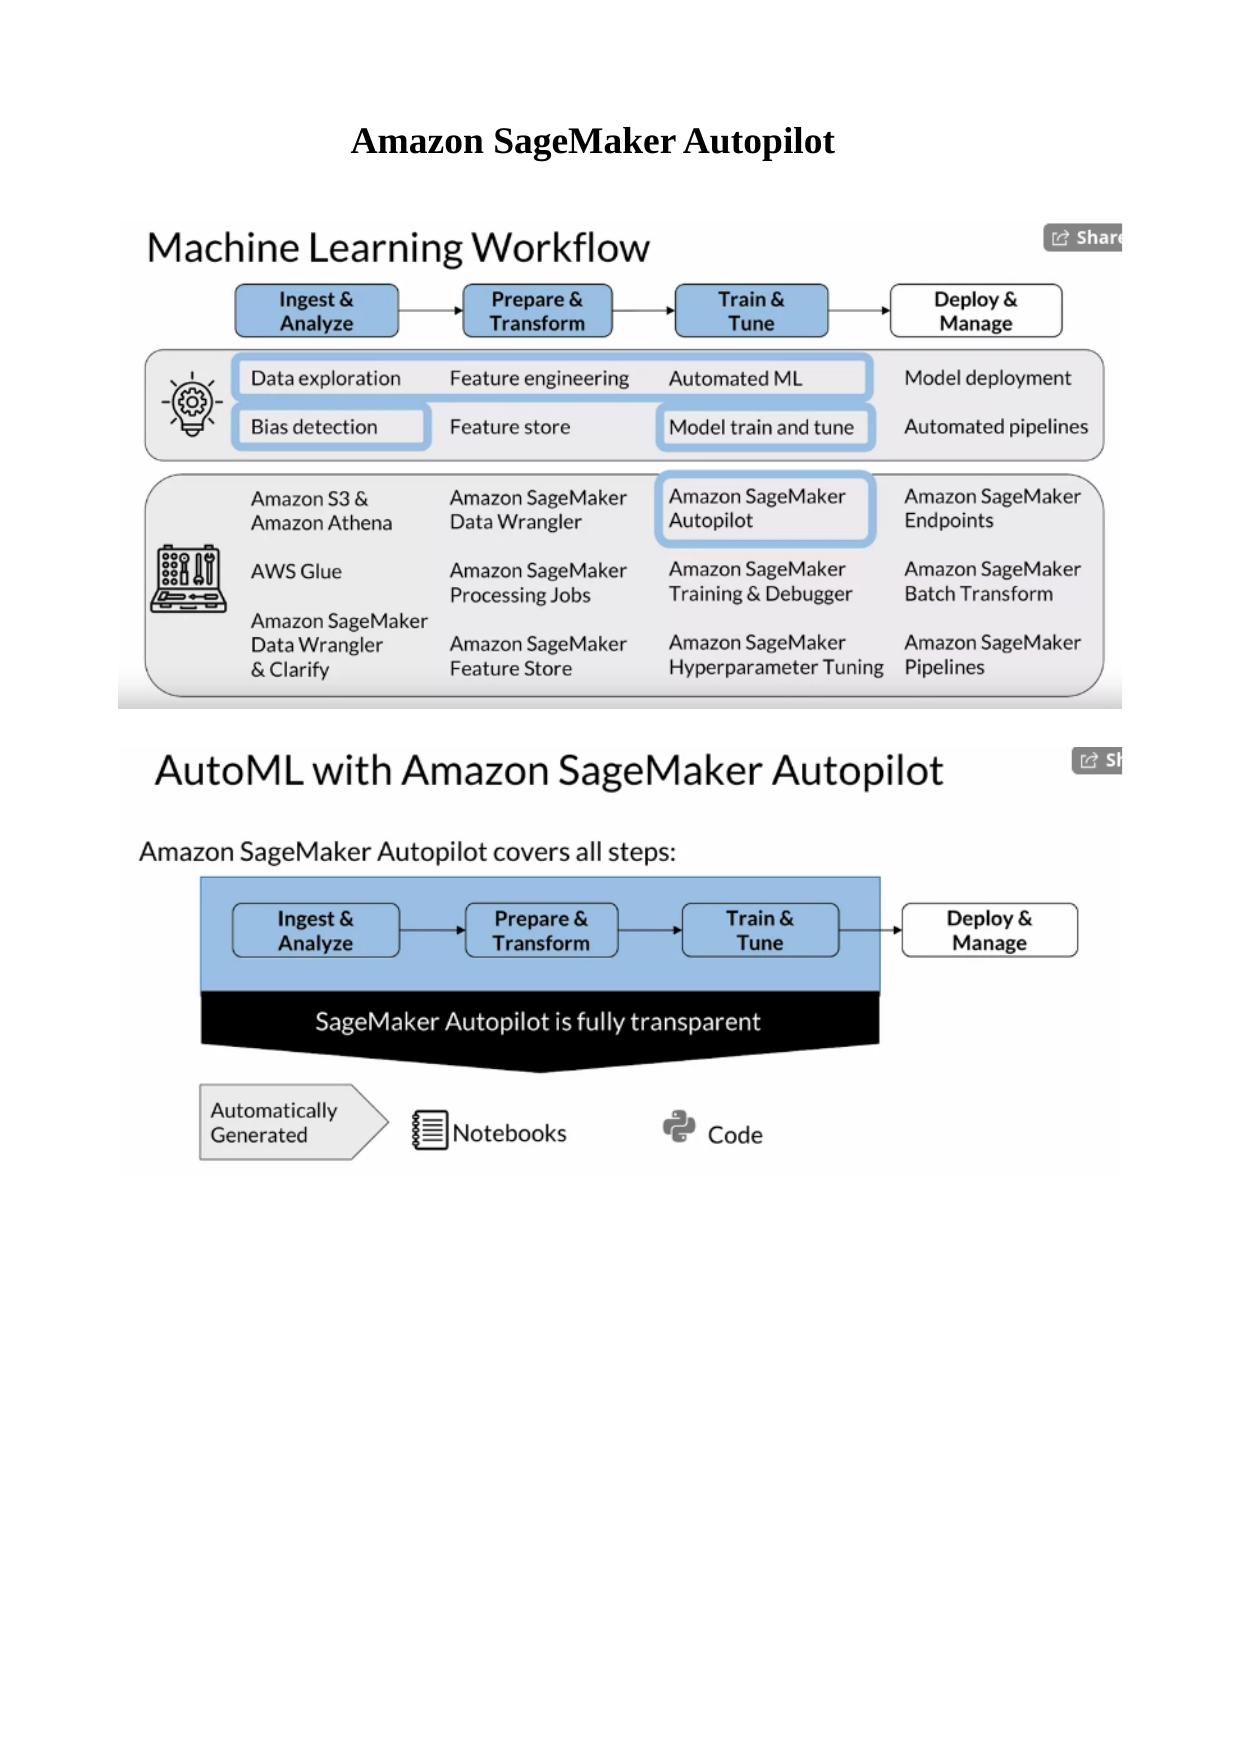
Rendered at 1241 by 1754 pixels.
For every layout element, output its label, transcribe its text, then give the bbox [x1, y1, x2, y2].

picture [118, 747, 1123, 1178]
picture [118, 221, 1123, 709]
subtitle Amazon SageMaker Autopilot [118, 118, 1122, 161]
